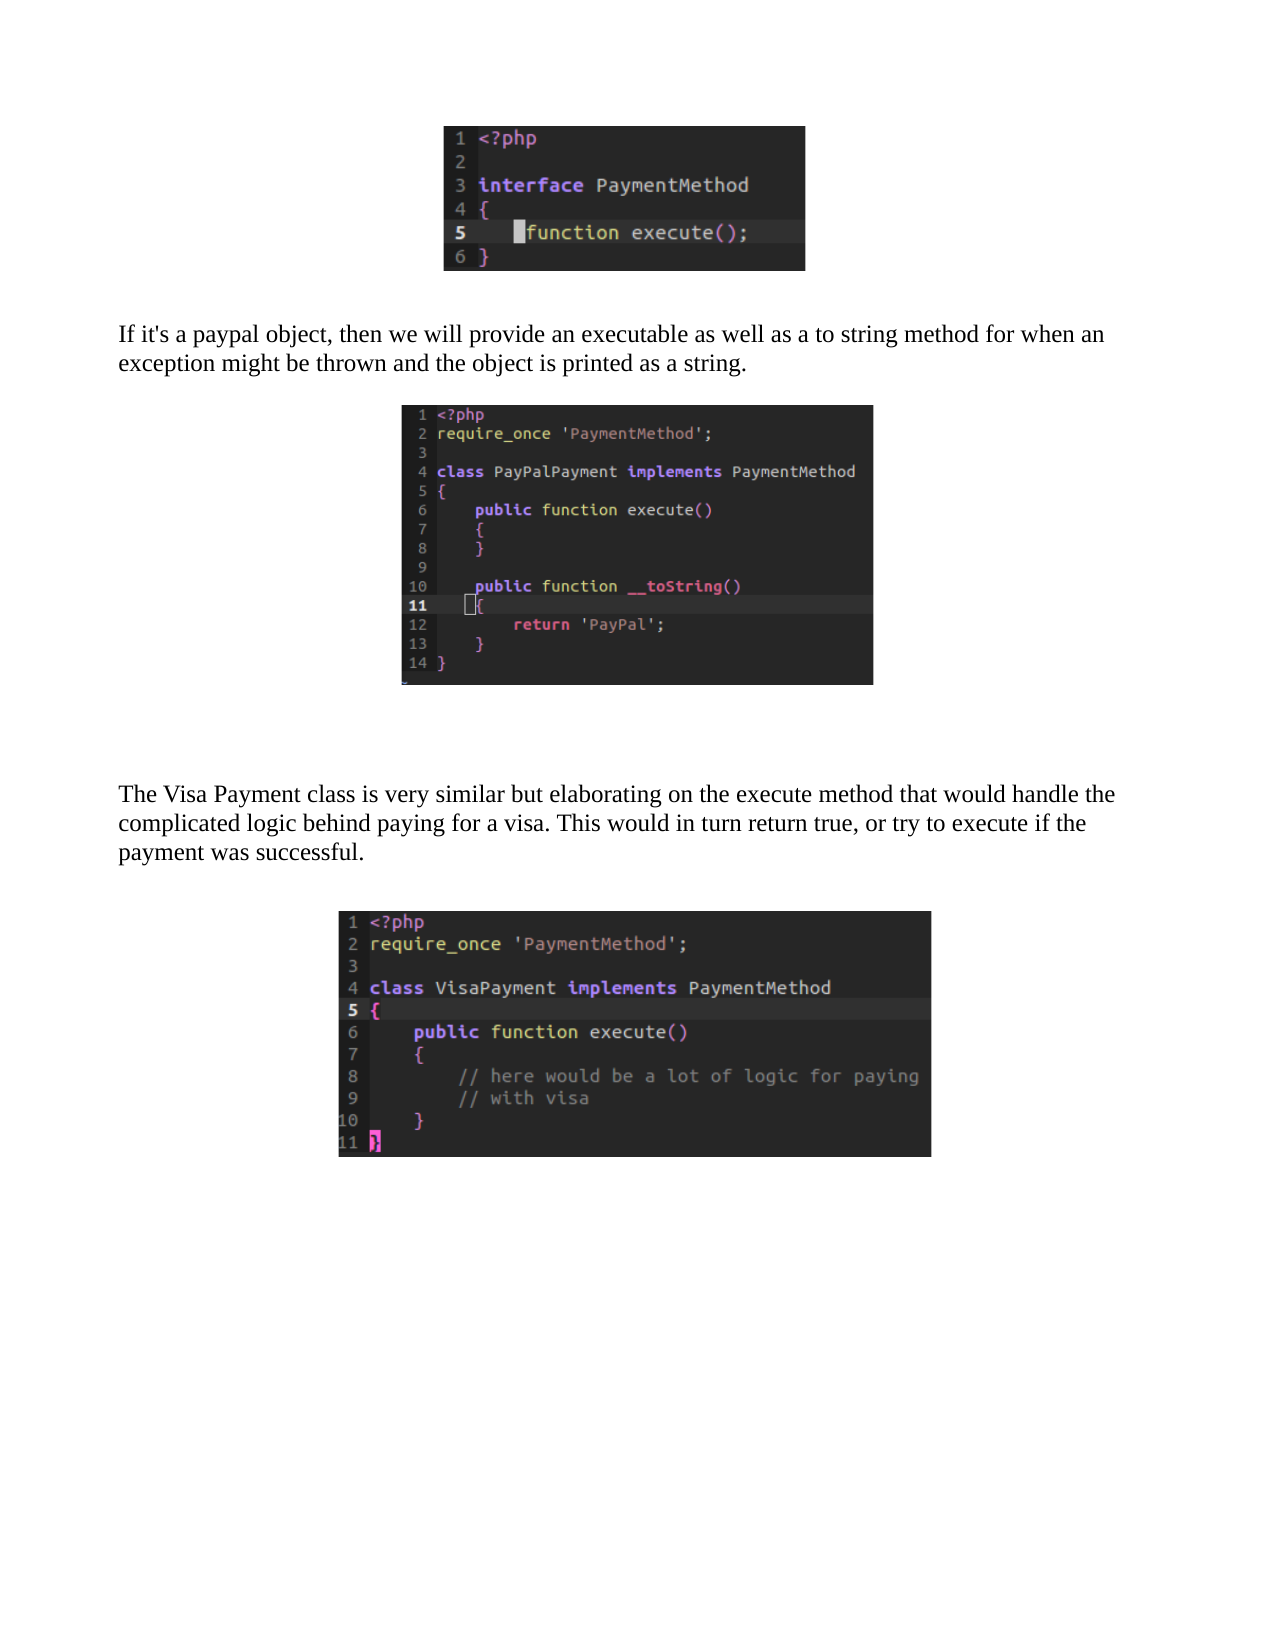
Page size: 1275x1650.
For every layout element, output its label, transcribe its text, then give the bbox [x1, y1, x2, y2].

text If it's a paypal object, then we will provide an executable as well as a to string method for when an exception might be thrown and the object is printed as a string. [118, 319, 1157, 377]
picture [338, 911, 932, 1157]
picture [401, 405, 874, 685]
picture [443, 126, 806, 271]
text The Visa Payment class is very similar but elaborating on the execute method that would handle the complicated logic behind paying for a visa. This would in turn return true, or try to execute if the payment was successful. [118, 779, 1157, 866]
